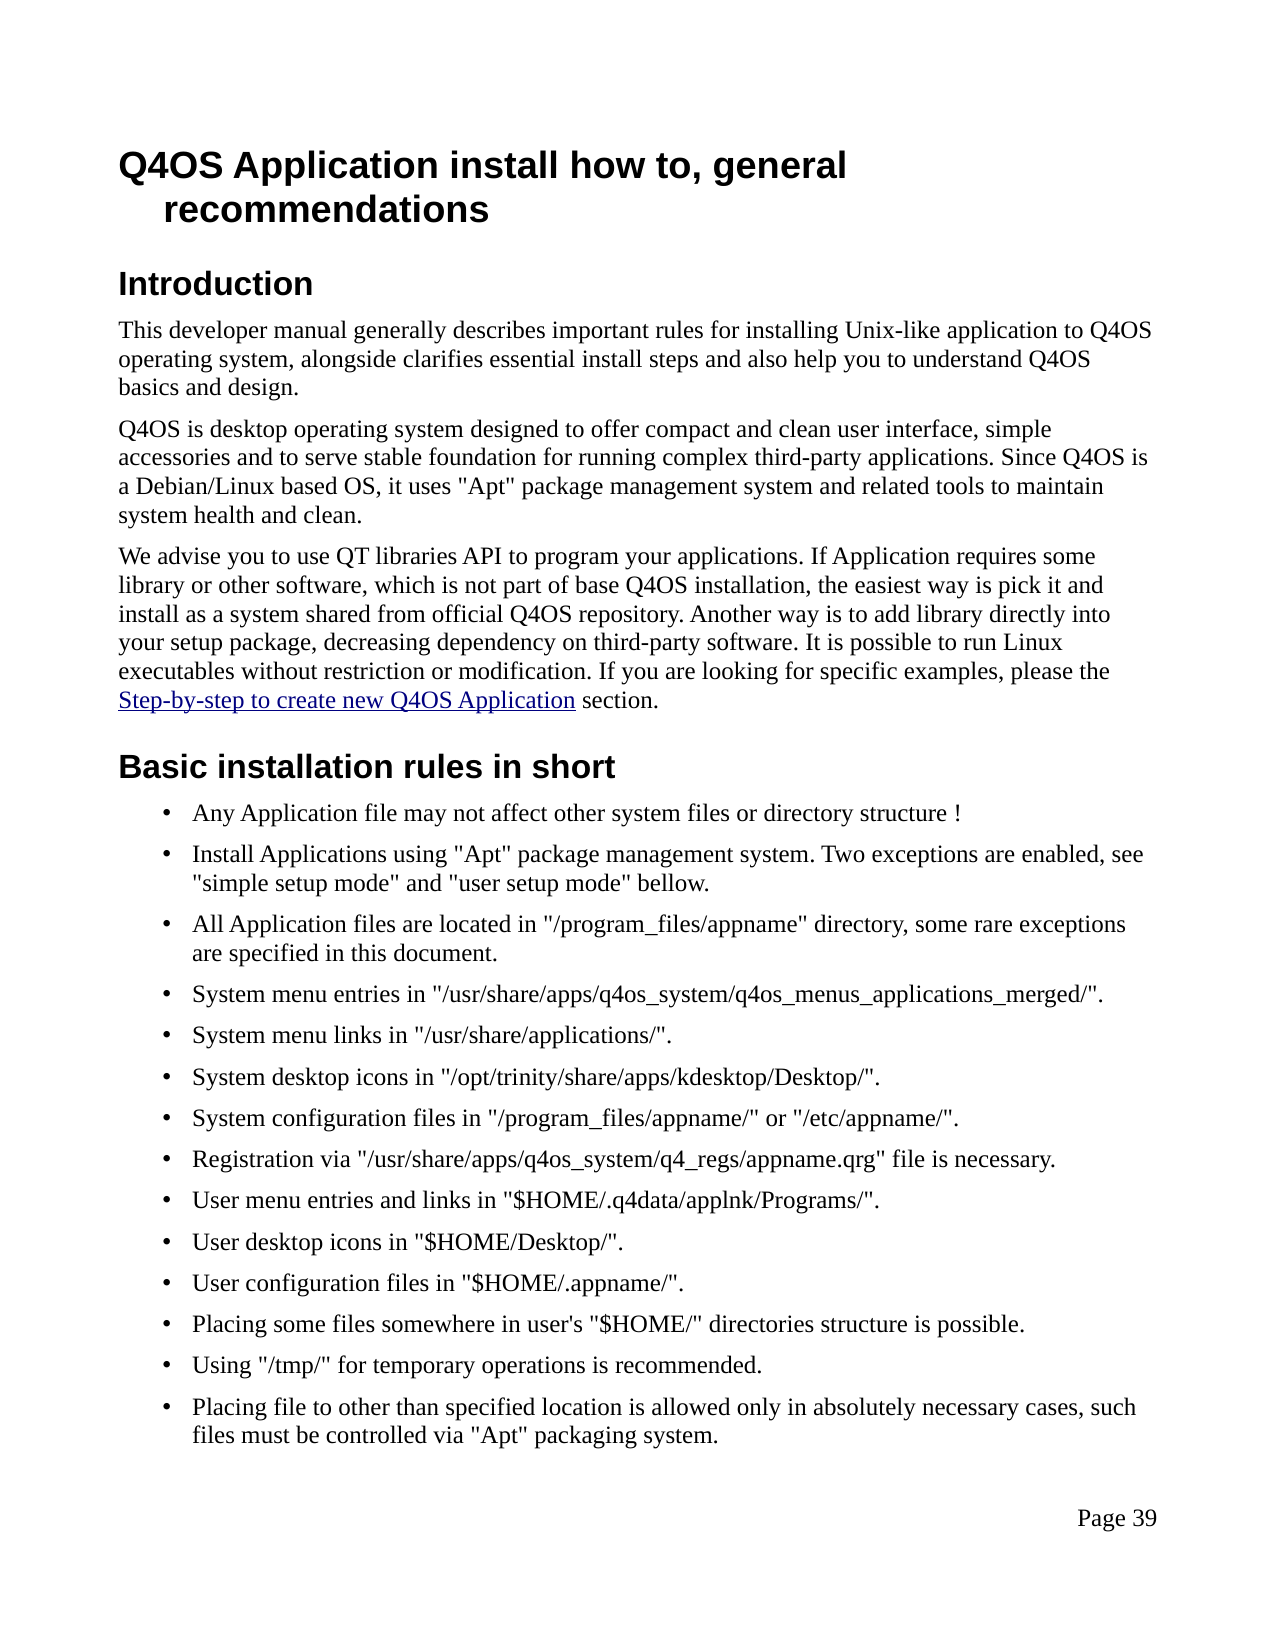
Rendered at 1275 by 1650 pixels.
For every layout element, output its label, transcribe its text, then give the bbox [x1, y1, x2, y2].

subtitle Introduction [118, 264, 1157, 302]
subtitle Q4OS Application install how to, general recommendations [118, 143, 1157, 230]
subtitle Basic installation rules in short [118, 747, 1157, 786]
text We advise you to use QT libraries API to program your applications. If Application requires some library or other software, which is not part of base Q4OS installation, the easiest way is pick it and install as a system shared from official Q4OS repository. Another way is to add library directly into your setup package, decreasing dependency on third-party software. It is possible to run Linux executables without restriction or modification. If you are looking for specific examples, please the Step-by-step to create new Q4OS Application section. [118, 541, 1157, 714]
text This developer manual generally describes important rules for installing Unix-like application to Q4OS operating system, alongside clarifies essential install steps and also help you to understand Q4OS basics and design. [118, 315, 1157, 401]
list All Application files are located in "/program_files/appname" directory, some rare exceptions are specified in this document. [162, 909, 1157, 967]
list User configuration files in "$HOME/.appname/". [162, 1268, 1157, 1297]
text Q4OS is desktop operating system designed to offer compact and clean user interface, simple accessories and to serve stable foundation for running complex third-party applications. Since Q4OS is a Debian/Linux based OS, it uses "Apt" package management system and related tools to maintain system health and clean. [118, 414, 1157, 529]
list System menu entries in "/usr/share/apps/q4os_system/q4os_menus_applications_merged/". [162, 979, 1157, 1008]
list Registration via "/usr/share/apps/q4os_system/q4_regs/appname.qrg" file is necessary. [162, 1144, 1157, 1173]
list Any Application file may not affect other system files or directory structure ! [162, 798, 1157, 827]
list System desktop icons in "/opt/trinity/share/apps/kdesktop/Desktop/". [162, 1062, 1157, 1091]
list Using "/tmp/" for temporary operations is recommended. [162, 1351, 1157, 1379]
list Placing file to other than specified location is allowed only in absolutely necessary cases, such files must be controlled via "Apt" packaging system. [162, 1392, 1157, 1449]
list System menu links in "/usr/share/applications/". [162, 1021, 1157, 1049]
list System configuration files in "/program_files/appname/" or "/etc/appname/". [162, 1103, 1157, 1132]
list User desktop icons in "$HOME/Desktop/". [162, 1227, 1157, 1256]
list User menu entries and links in "$HOME/.q4data/applnk/Programs/". [162, 1186, 1157, 1214]
list Placing some files somewhere in user's "$HOME/" directories structure is possible. [162, 1309, 1157, 1338]
list Install Applications using "Apt" package management system. Two exceptions are enabled, see "simple setup mode" and "user setup mode" bellow. [162, 839, 1157, 897]
